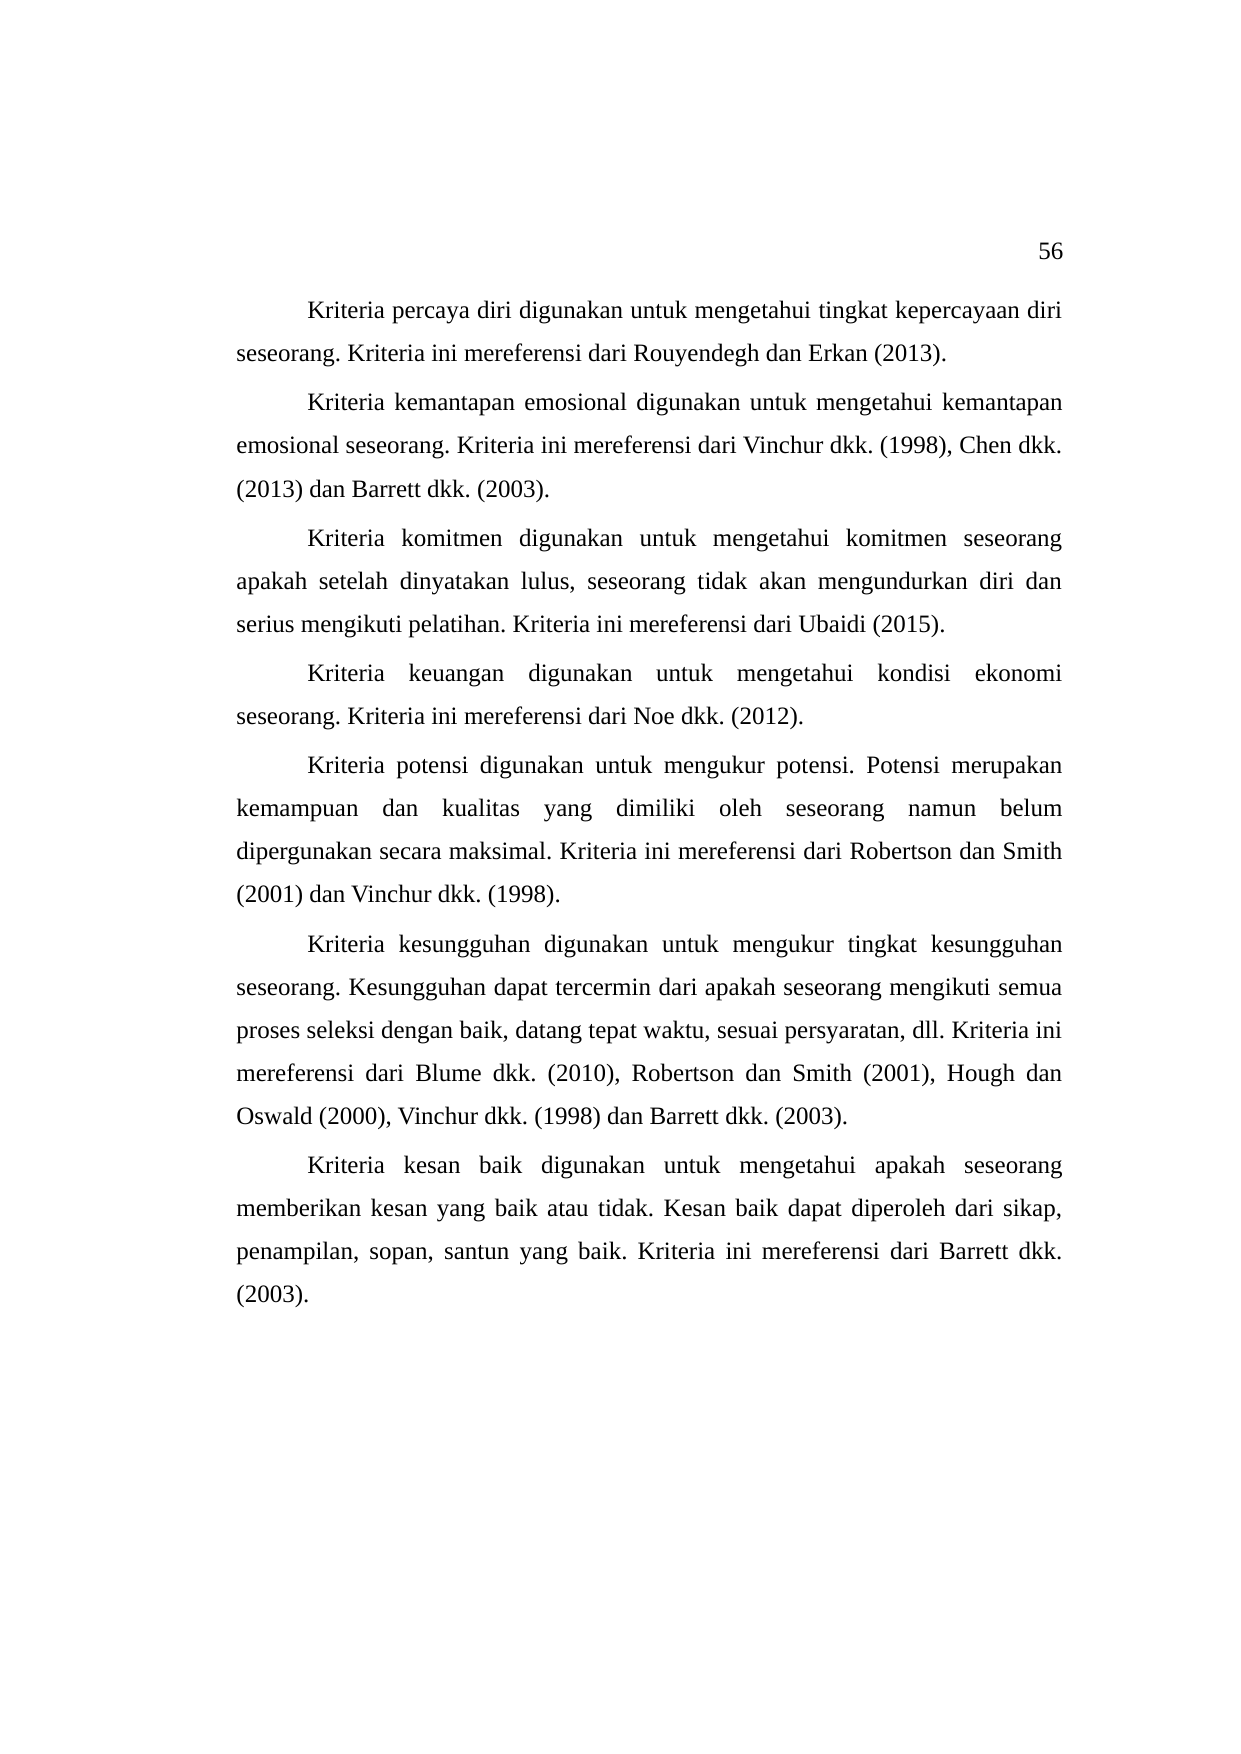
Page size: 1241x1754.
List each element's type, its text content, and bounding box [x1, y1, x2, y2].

text Kriteria keuangan digunakan untuk mengetahui kondisi ekonomi seseorang. Kriteria ini mereferensi dari Noe dkk. (2012). [236, 658, 1063, 730]
text Kriteria percaya diri digunakan untuk mengetahui tingkat kepercayaan diri seseorang. Kriteria ini mereferensi dari Rouyendegh dan Erkan (2013). [236, 295, 1063, 367]
text Kriteria kemantapan emosional digunakan untuk mengetahui kemantapan emosional seseorang. Kriteria ini mereferensi dari Vinchur dkk. (1998), Chen dkk. (2013) dan Barrett dkk. (2003). [236, 387, 1063, 502]
text Kriteria kesan baik digunakan untuk mengetahui apakah seseorang memberikan kesan yang baik atau tidak. Kesan baik dapat diperoleh dari sikap, penampilan, sopan, santun yang baik. Kriteria ini mereferensi dari Barrett dkk. (2003). [236, 1150, 1063, 1308]
text Kriteria komitmen digunakan untuk mengetahui komitmen seseorang apakah setelah dinyatakan lulus, seseorang tidak akan mengundurkan diri dan serius mengikuti pelatihan. Kriteria ini mereferensi dari Ubaidi (2015). [236, 523, 1063, 638]
text Kriteria potensi digunakan untuk mengukur potensi. Potensi merupakan kemampuan dan kualitas yang dimiliki oleh seseorang namun belum dipergunakan secara maksimal. Kriteria ini mereferensi dari Robertson dan Smith (2001) dan Vinchur dkk. (1998). [236, 750, 1063, 908]
text Kriteria kesungguhan digunakan untuk mengukur tingkat kesungguhan seseorang. Kesungguhan dapat tercermin dari apakah seseorang mengikuti semua proses seleksi dengan baik, datang tepat waktu, sesuai persyaratan, dll. Kriteria ini mereferensi dari Blume dkk. (2010), Robertson dan Smith (2001), Hough dan Oswald (2000), Vinchur dkk. (1998) dan Barrett dkk. (2003). [236, 929, 1063, 1130]
